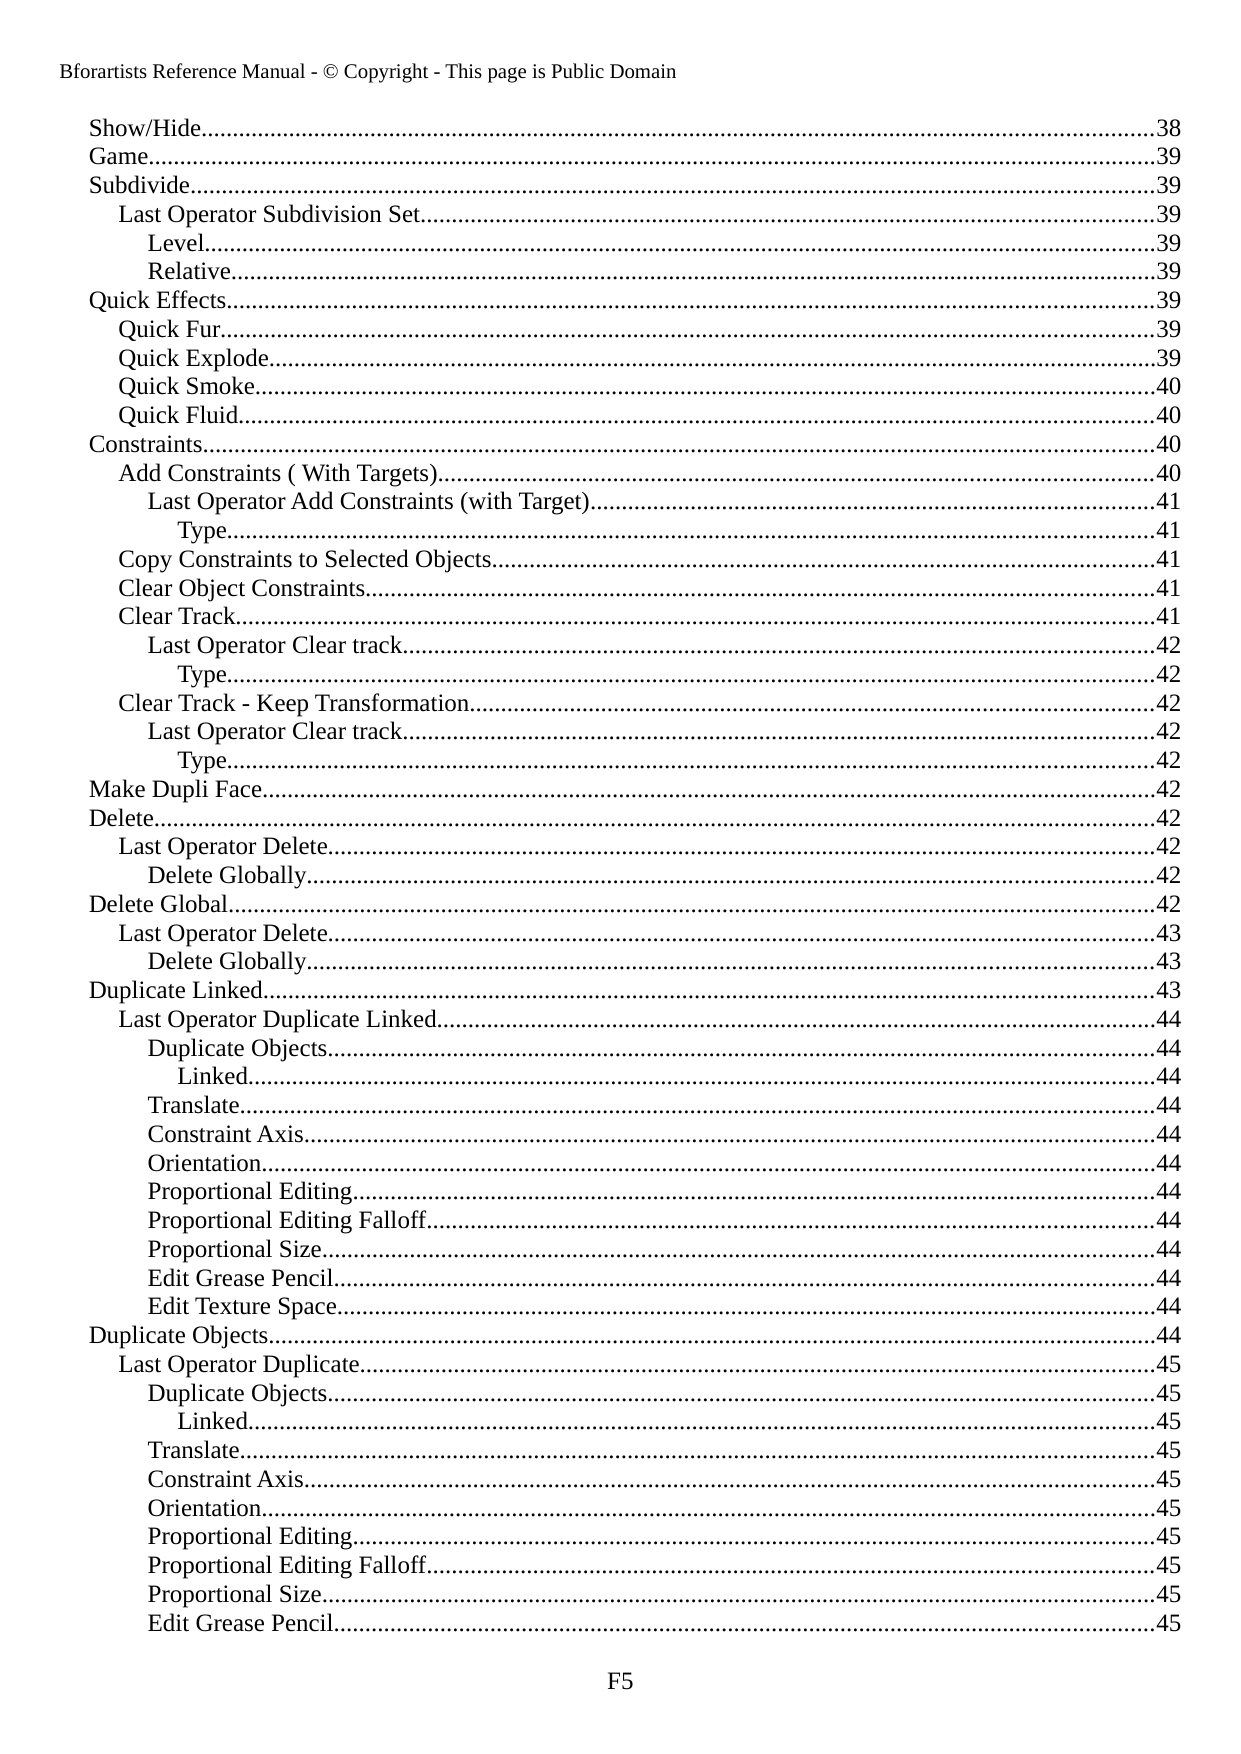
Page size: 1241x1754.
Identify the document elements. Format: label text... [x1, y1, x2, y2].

text Proportional Editing Falloff 44 [147, 1205, 1181, 1234]
text Edit Texture Space 44 [147, 1291, 1181, 1320]
text Last Operator Clear track 42 [147, 630, 1181, 659]
text Last Operator Add Constraints (with Target) 41 [147, 486, 1181, 515]
text Delete Globally 42 [147, 860, 1181, 889]
text Last Operator Duplicate 45 [118, 1349, 1181, 1378]
text Orientation 45 [147, 1493, 1181, 1521]
text Proportional Size 44 [147, 1234, 1181, 1263]
text Last Operator Clear track 42 [147, 716, 1181, 745]
text Translate 44 [147, 1090, 1181, 1119]
text Proportional Editing 45 [147, 1521, 1181, 1550]
text Last Operator Subdivision Set 39 [118, 199, 1181, 228]
text Show/Hide 38 [88, 113, 1181, 141]
text Game 39 [88, 141, 1181, 170]
text Linked 45 [177, 1406, 1181, 1435]
text Proportional Size 45 [147, 1579, 1181, 1608]
text Proportional Editing 44 [147, 1176, 1181, 1205]
text Constraint Axis 44 [147, 1119, 1181, 1148]
text Quick Fluid 40 [118, 400, 1181, 429]
text Duplicate Objects 44 [88, 1320, 1181, 1349]
text Duplicate Objects 45 [147, 1378, 1181, 1406]
text Relative 39 [147, 256, 1181, 285]
text Delete 42 [88, 803, 1181, 831]
text Clear Object Constraints 41 [118, 573, 1181, 601]
text Duplicate Objects 44 [147, 1033, 1181, 1061]
text Linked 44 [177, 1061, 1181, 1090]
text Quick Fur 39 [118, 314, 1181, 343]
text Subdivide 39 [88, 170, 1181, 199]
text Type 42 [177, 745, 1181, 774]
text Add Constraints ( With Targets) 40 [118, 458, 1181, 486]
text Clear Track 41 [118, 601, 1181, 630]
text Type 41 [177, 515, 1181, 544]
text Constraints 40 [88, 429, 1181, 458]
text Orientation 44 [147, 1148, 1181, 1176]
text Proportional Editing Falloff 45 [147, 1550, 1181, 1579]
text Quick Smoke 40 [118, 371, 1181, 400]
text Duplicate Linked 43 [88, 975, 1181, 1004]
text Edit Grease Pencil 45 [147, 1608, 1181, 1636]
text Quick Effects 39 [88, 285, 1181, 314]
text Make Dupli Face 42 [88, 774, 1181, 803]
text Translate 45 [147, 1435, 1181, 1464]
text Level 39 [147, 228, 1181, 256]
text Quick Explode 39 [118, 343, 1181, 371]
text Clear Track - Keep Transformation 42 [118, 688, 1181, 716]
text Type 42 [177, 659, 1181, 688]
text Last Operator Delete 43 [118, 918, 1181, 946]
text Constraint Axis 45 [147, 1464, 1181, 1493]
text Delete Globally 43 [147, 946, 1181, 975]
text Edit Grease Pencil 44 [147, 1263, 1181, 1291]
text Last Operator Delete 42 [118, 831, 1181, 860]
text Copy Constraints to Selected Objects 41 [118, 544, 1181, 573]
text Last Operator Duplicate Linked 44 [118, 1004, 1181, 1033]
text Delete Global 42 [88, 889, 1181, 918]
